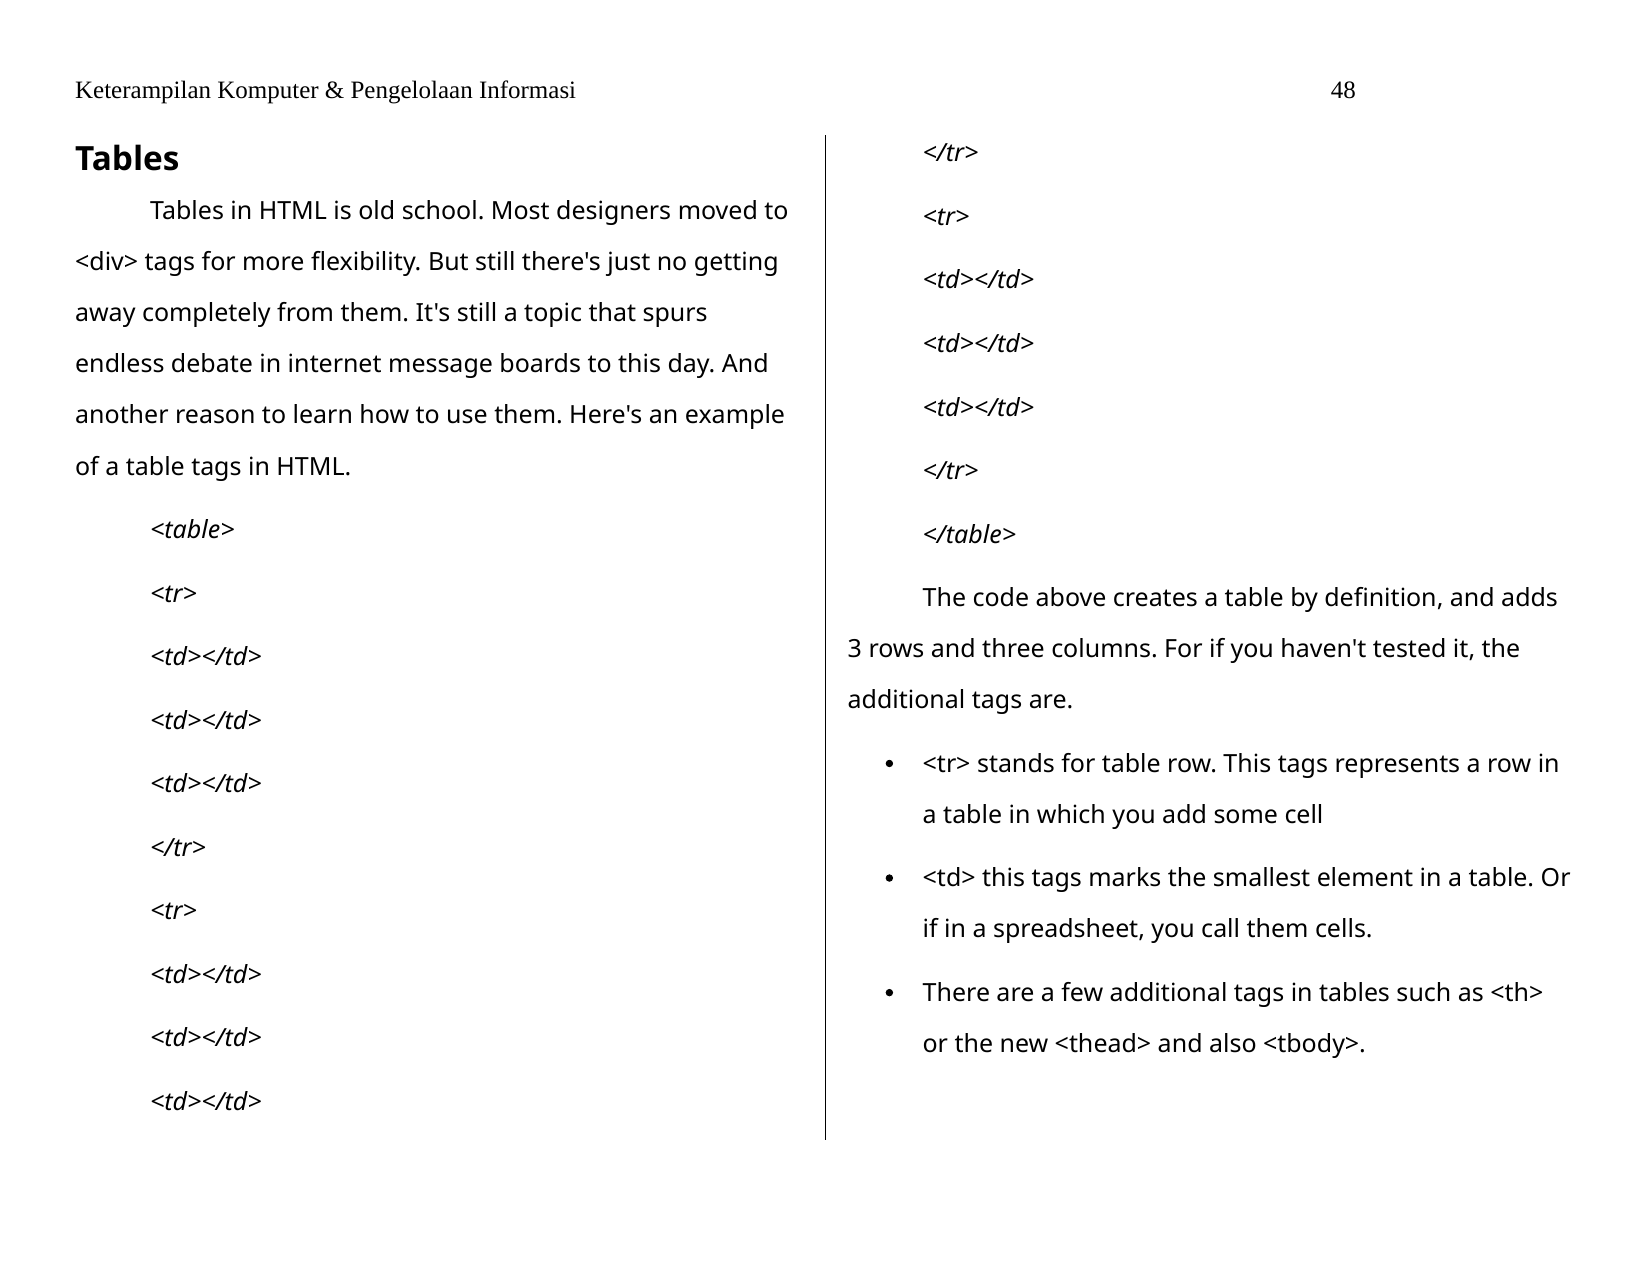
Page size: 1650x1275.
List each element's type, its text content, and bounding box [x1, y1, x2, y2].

text <td></td> [75, 639, 802, 673]
text </tr> [847, 135, 1575, 169]
text <td></td> [75, 1020, 802, 1054]
text Tables in HTML is old school. Most designers moved to <div> tags for more flexibility. But still there's just no getting away completely from them. It's still a topic that spurs endless debate in internet message boards to this day. And another reason to learn how to use them. Here's an example of a table tags in HTML. [75, 193, 802, 482]
text </tr> [75, 829, 802, 863]
text <td></td> [75, 766, 802, 800]
text </tr> [847, 453, 1575, 487]
text <td></td> [75, 1083, 802, 1118]
text <tr> [75, 575, 802, 609]
text <tr> [847, 198, 1575, 233]
text <td></td> [847, 262, 1575, 296]
list There are a few additional tags in tables such as <th> or the new <thead> and also <tbody>. [885, 974, 1575, 1060]
text <td></td> [847, 389, 1575, 423]
text The code above creates a table by definition, and adds 3 rows and three columns. For if you haven't tested it, the additional tags are. [847, 580, 1575, 716]
text <tr> [75, 893, 802, 927]
list <td> this tags marks the smallest element in a table. Or if in a spreadsheet, you call them cells. [885, 860, 1575, 945]
text <td></td> [847, 326, 1575, 360]
text <table> [75, 512, 802, 546]
text </table> [847, 516, 1575, 550]
list <tr> stands for table row. This tags represents a row in a table in which you add some cell [885, 745, 1575, 831]
subtitle Tables [75, 135, 802, 180]
text <td></td> [75, 702, 802, 736]
text <td></td> [75, 956, 802, 991]
